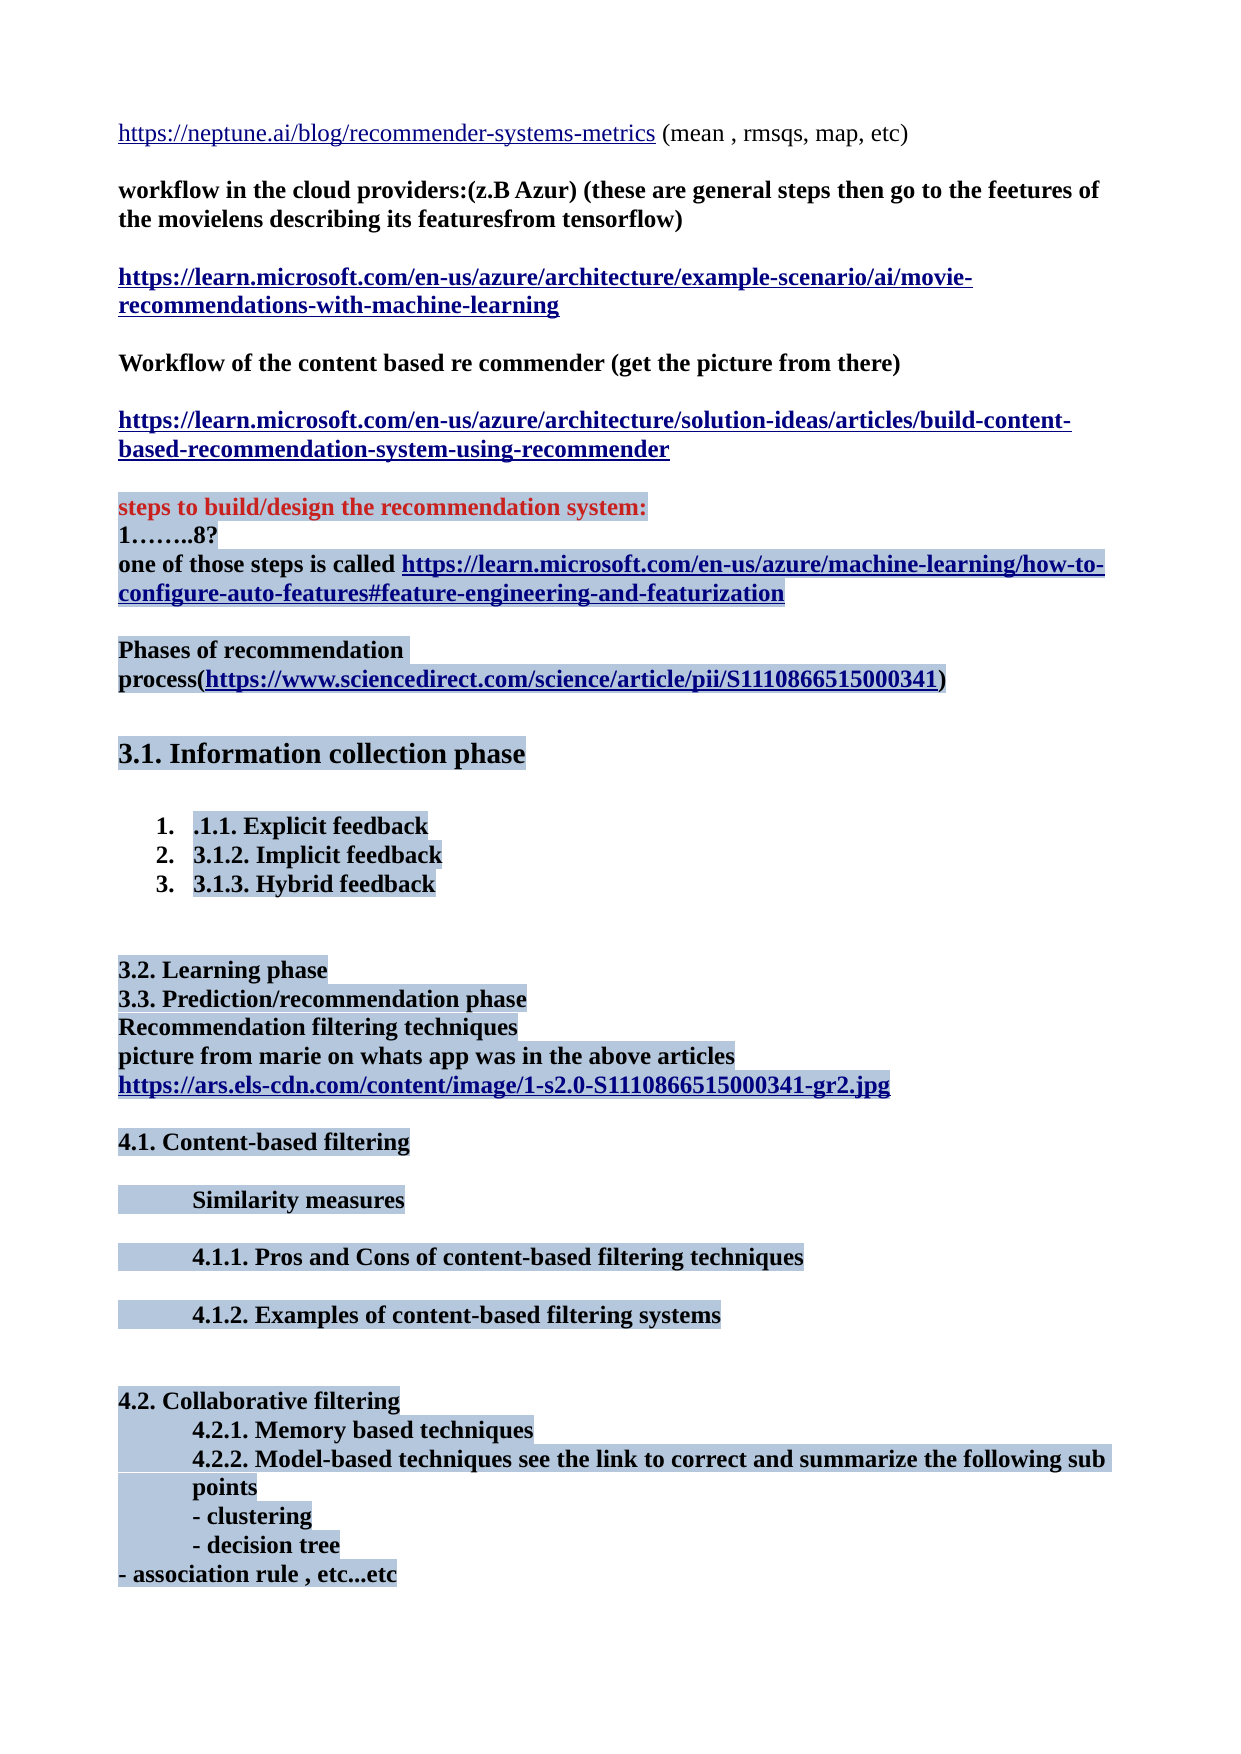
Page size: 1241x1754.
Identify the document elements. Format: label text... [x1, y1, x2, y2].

subtitle 3.1. Information collection phase [118, 736, 1122, 770]
text 4.2.1. Memory based techniques [118, 1415, 1122, 1444]
text - association rule , etc...etc [118, 1559, 1122, 1587]
text - decision tree [118, 1530, 1122, 1559]
text 4.2.2. Model-based techniques see the link to correct and summarize the following sub points [118, 1444, 1122, 1501]
text 3.2. Learning phase [118, 955, 1122, 984]
text https://neptune.ai/blog/recommender-systems-metrics (mean , rmsqs, map, etc) [118, 118, 1122, 147]
text https://learn.microsoft.com/en-us/azure/architecture/example-scenario/ai/movie-recommendations-with-machine-learning [118, 262, 1122, 319]
text picture from marie on whats app was in the above articles [118, 1041, 1122, 1070]
text 4.2. Collaborative filtering [118, 1386, 1122, 1415]
text https://ars.els-cdn.com/content/image/1-s2.0-S1110866515000341-gr2.jpg [118, 1070, 1122, 1099]
text Similarity measures [118, 1185, 1122, 1214]
text 4.1. Content-based filtering [118, 1127, 1122, 1156]
list 3.1.2. Implicit feedback [156, 840, 1122, 869]
list 3.1.3. Hybrid feedback [156, 869, 1122, 897]
text 3.3. Prediction/recommendation phase [118, 984, 1122, 1012]
text Phases of recommendation process(https://www.sciencedirect.com/science/article/pii/S1110866515000341) [118, 636, 1122, 693]
text 4.1.1. Pros and Cons of content-based filtering techniques [118, 1242, 1122, 1271]
text https://learn.microsoft.com/en-us/azure/architecture/solution-ideas/articles/build-content-based-recommendation-system-using-recommender [118, 406, 1122, 463]
text Recommendation filtering techniques [118, 1012, 1122, 1041]
text workflow in the cloud providers:(z.B Azur) (these are general steps then go to the feetures of the movielens describing its featuresfrom tensorflow) [118, 176, 1122, 233]
text 4.1.2. Examples of content-based filtering systems [118, 1300, 1122, 1329]
text Workflow of the content based re commender (get the picture from there) [118, 348, 1122, 377]
text one of those steps is called https://learn.microsoft.com/en-us/azure/machine-learning/how-to-configure-auto-features#feature-engineering-and-featurization [118, 549, 1122, 607]
list .1.1. Explicit feedback [156, 811, 1122, 840]
text steps to build/design the recommendation system: [118, 492, 1122, 521]
text - clustering [118, 1501, 1122, 1530]
text 1……..8? [118, 521, 1122, 549]
